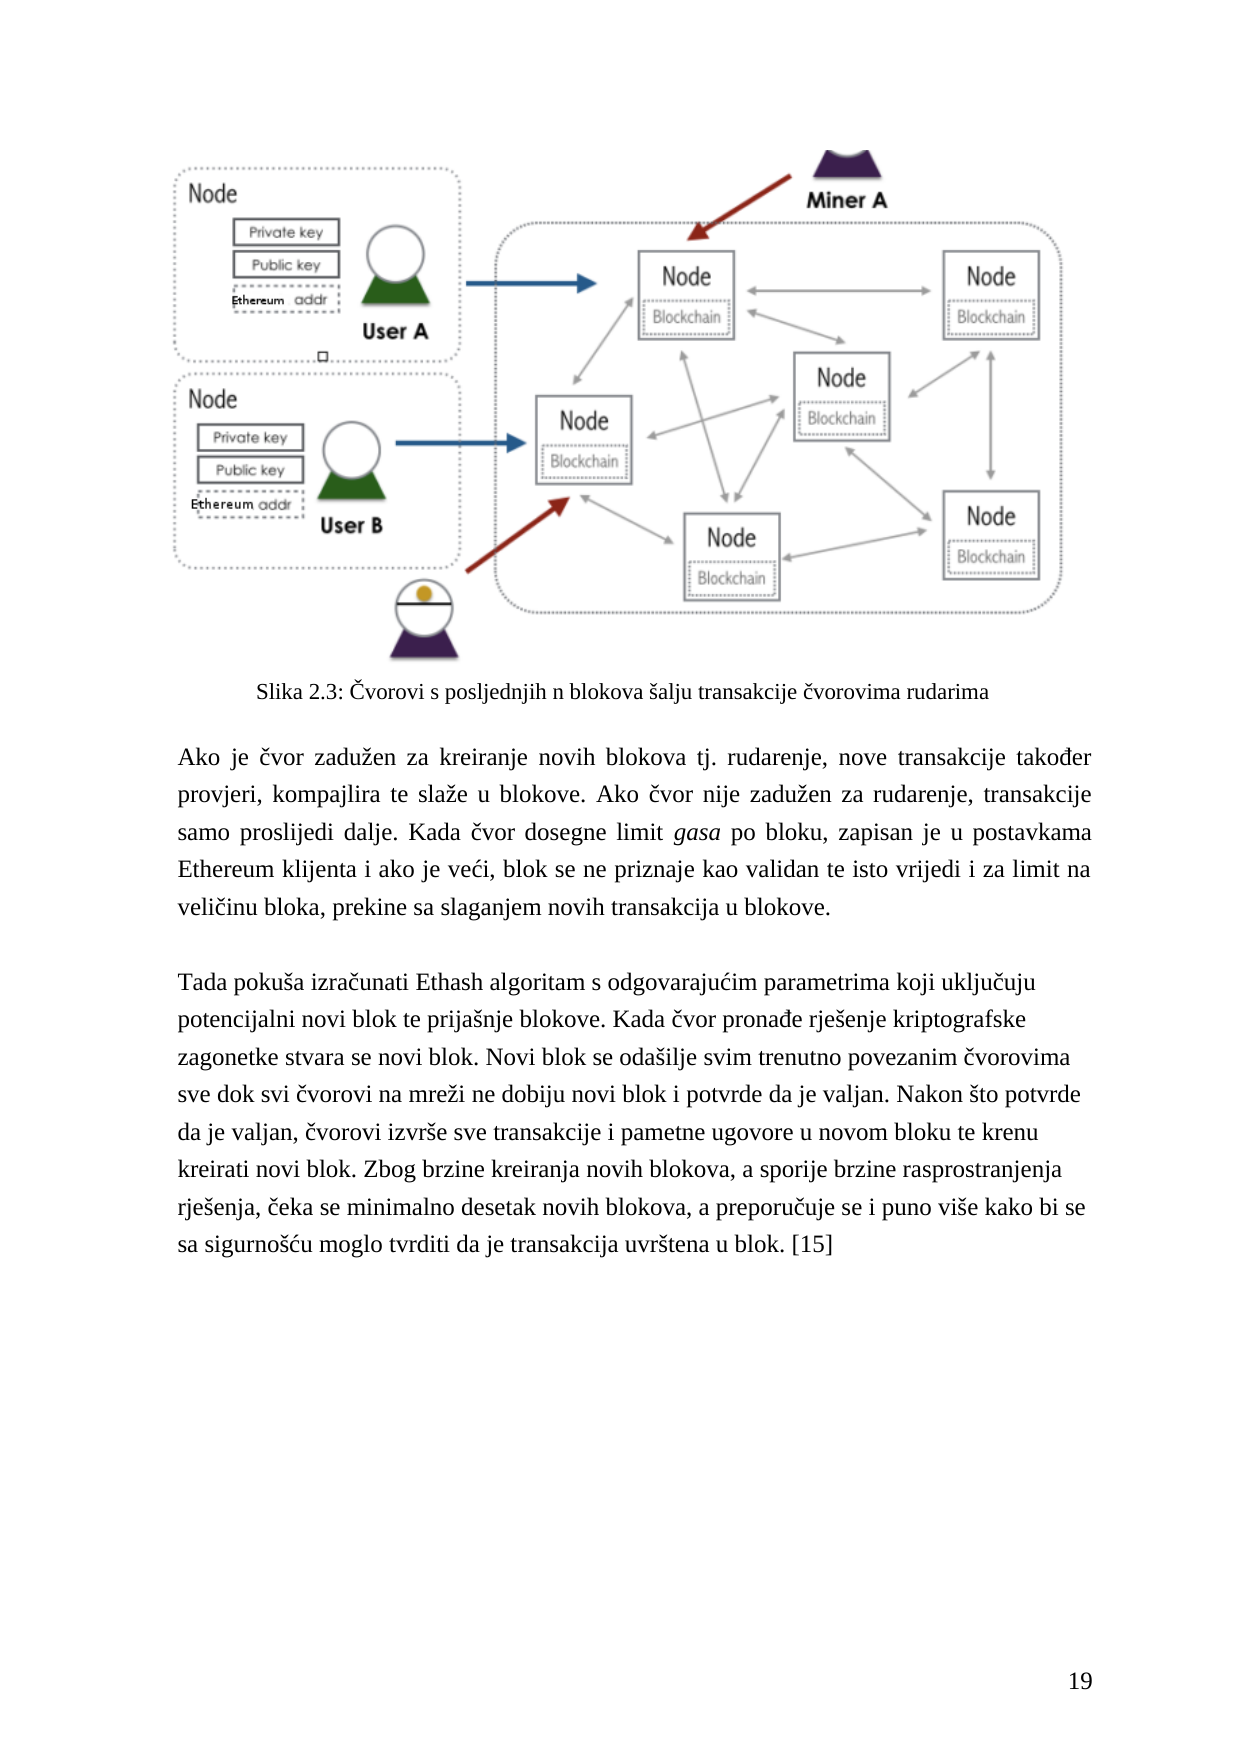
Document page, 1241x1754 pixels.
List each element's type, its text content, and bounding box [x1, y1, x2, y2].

text Tada pokuša izračunati Ethash algoritam s odgovarajućim parametrima koji uključuju potencijalni novi blok te prijašnje blokove. Kada čvor pronađe rješenje kriptografske zagonetke stvara se novi blok. Novi blok se odašilje svim trenutno povezanim čvorovima sve dok svi čvorovi na mreži ne dobiju novi blok i potvrde da je valjan. Nakon što potvrde da je valjan, čvorovi izvrše sve transakcije i pametne ugovore u novom bloku te krenu kreirati novi blok. Zbog brzine kreiranja novih blokova, a sporije brzine rasprostranjenja rješenja, čeka se minimalno desetak novih blokova, a preporučuje se i puno više kako bi se sa sigurnošću moglo tvrditi da je transakcija uvrštena u blok. [15] [177, 958, 1092, 1258]
text Ako je čvor zadužen za kreiranje novih blokova tj. rudarenje, nove transakcije također provjeri, kompajlira te slaže u blokove. Ako čvor nije zadužen za rudarenje, transakcije samo proslijedi dalje. Kada čvor dosegne limit gasa po bloku, zapisan je u postavkama Ethereum klijenta i ako je veći, blok se ne priznaje kao validan te isto vrijedi i za limit na veličinu bloka, prekine sa slaganjem novih transakcija u blokove. [165, 138, 1092, 921]
text Slika 2.3: Čvorovi s posljednjih n blokova šalju transakcije čvorovima rudarima [165, 666, 1080, 704]
picture [165, 150, 1081, 666]
